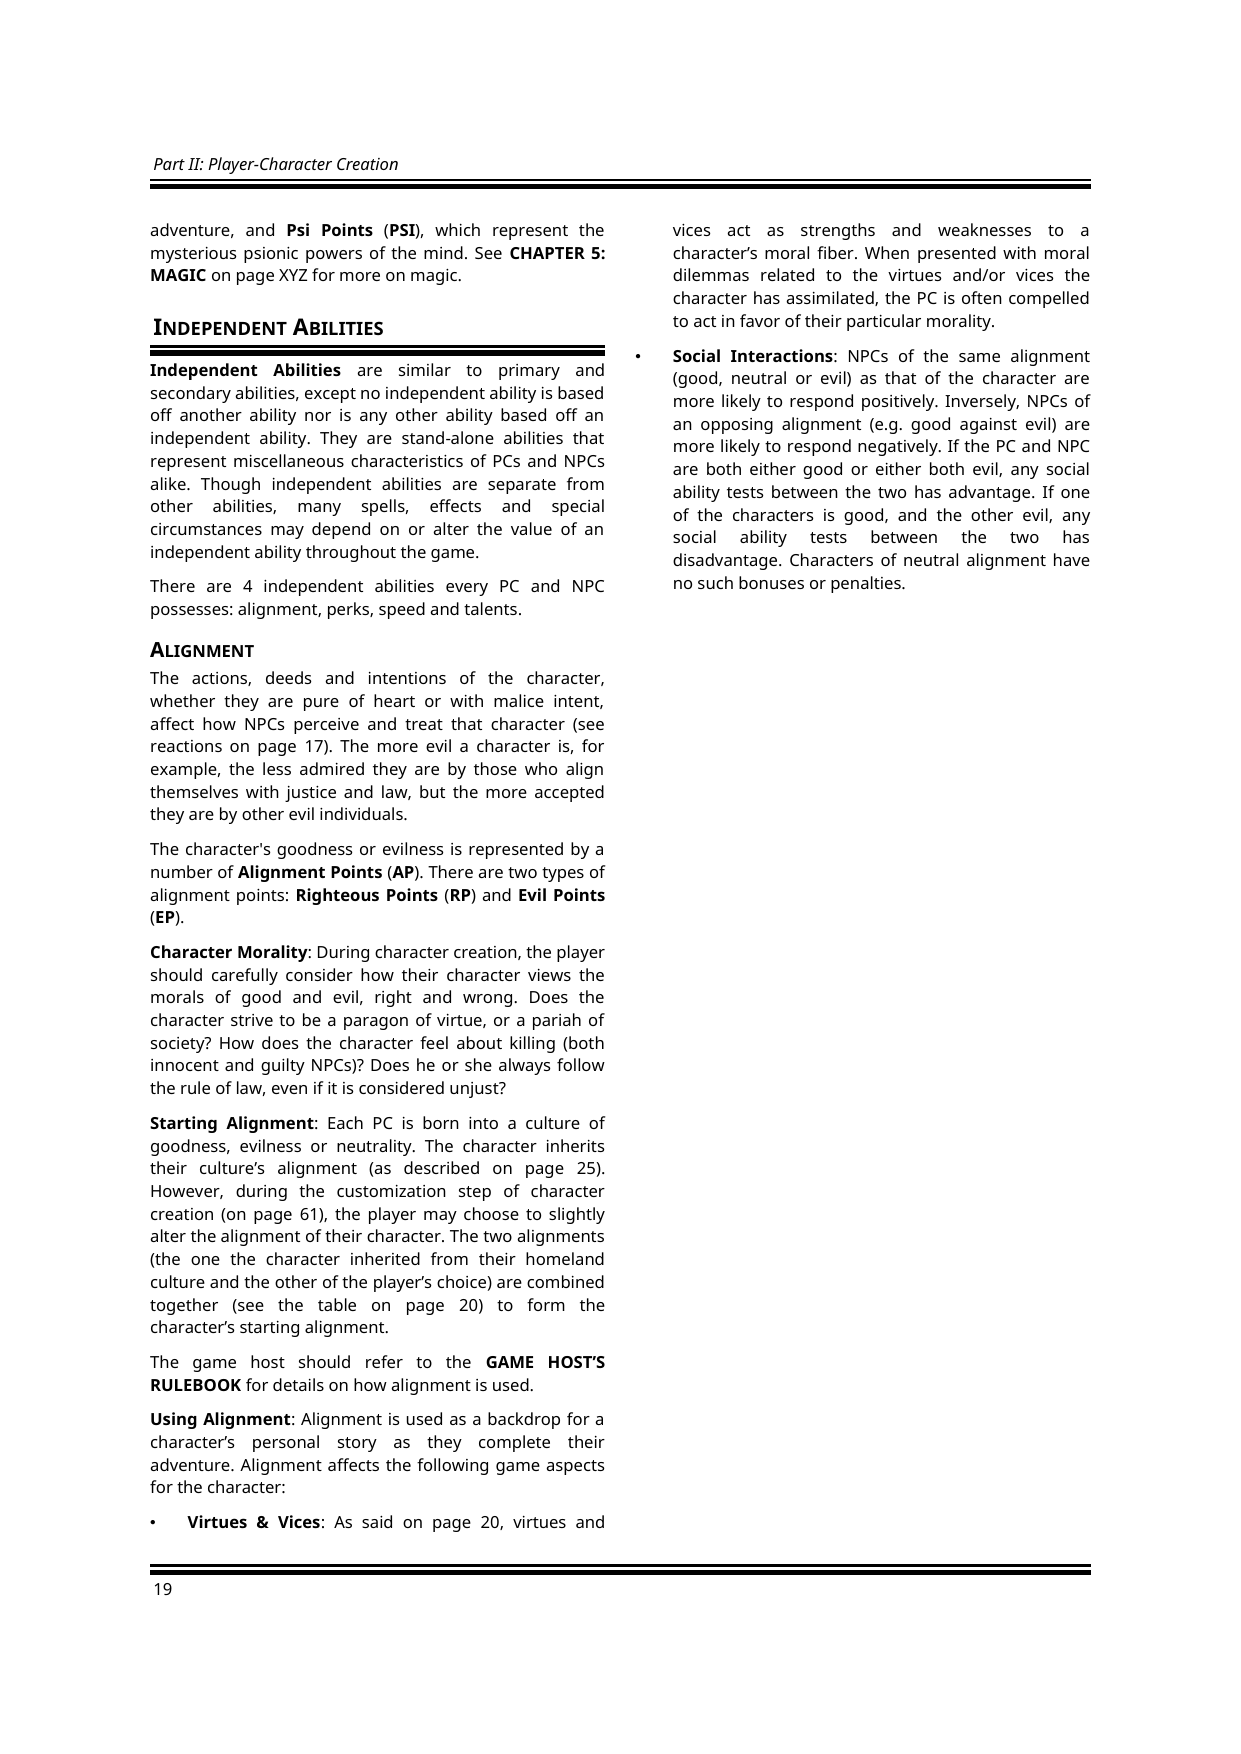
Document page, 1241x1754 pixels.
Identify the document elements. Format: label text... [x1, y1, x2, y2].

text Character Morality: During character creation, the player should carefully consider how their character views the morals of good and evil, right and wrong. Does the character strive to be a paragon of virtue, or a pariah of society? How does the character feel about killing (both innocent and guilty NPCs)? Does he or she always follow the rule of law, even if it is considered unjust? [150, 941, 605, 1099]
list Virtues & Vices: As said on page 17, virtues and vices act as strengths and weaknesses to a character’s moral fiber. When presented with moral dilemmas related to the virtues and/or vices the character has assimilated, the PC is often compelled to act in favor of their particular morality. [150, 1511, 605, 1533]
text There are 4 independent abilities every PC and NPC possesses: alignment, perks, speed and talents. [150, 575, 605, 620]
subtitle Alignment [150, 635, 605, 664]
subtitle Independent Abilities [150, 308, 605, 345]
text Starting Alignment: Each PC is born into a culture of goodness, evilness or neutrality. The character inherits their culture’s alignment (as described on page 20). However, during the customization step of character creation (on page 47), the player may choose to slightly alter the alignment of their character. The two alignments (the one the character inherited from their homeland culture and the other of the player’s choice) are combined together (see the table on page 17) to form the character’s starting alignment. [150, 1111, 605, 1338]
list Social Interactions: NPCs of the same alignment (good, neutral or evil) as that of the character are more likely to respond positively. Inversely, NPCs of an opposing alignment (e.g. good against evil) are more likely to respond negatively. If the PC and NPC are both either good or either both evil, any social ability tests between the two has advantage. If one of the characters is good, and the other evil, any social ability tests between the two has disadvantage. Characters of neutral alignment have no such bonuses or penalties. [635, 344, 1091, 594]
list Virtues & Vices: As said on page 17, virtues and vices act as strengths and weaknesses to a character’s moral fiber. When presented with moral dilemmas related to the virtues and/or vices the character has assimilated, the PC is often compelled to act in favor of their particular morality. [635, 219, 1091, 332]
text The character's goodness or evilness is represented by a number of Alignment Points (AP). There are two types of alignment points: Righteous Points (RP) and Evil Points (EP). [150, 838, 605, 928]
text The actions, deeds and intentions of the character, whether they are pure of heart or with malice intent, affect how NPCs perceive and treat that character (see reactions on page 15). The more evil a character is, for example, the less admired they are by those who align themselves with justice and law, but the more accepted they are by other evil individuals. [150, 667, 605, 826]
text adventure, and Psi Points (PSI), which represent the mysterious psionic powers of the mind. See CHAPTER 5: MAGIC on page XYZ for more on magic. [150, 219, 605, 287]
text The game host should refer to the GAME HOST’S RULEBOOK for details on how alignment is used. [150, 1351, 605, 1396]
text Using Alignment: Alignment is used as a backdrop for a character’s personal story as they complete their adventure. Alignment affects the following game aspects for the character: [150, 1408, 605, 1499]
text Independent Abilities are similar to primary and secondary abilities, except no independent ability is based off another ability nor is any other ability based off an independent ability. They are stand-alone abilities that represent miscellaneous characteristics of PCs and NPCs alike. Though independent abilities are separate from other abilities, many spells, effects and special circumstances may depend on or alter the value of an independent ability throughout the game. [150, 358, 605, 563]
